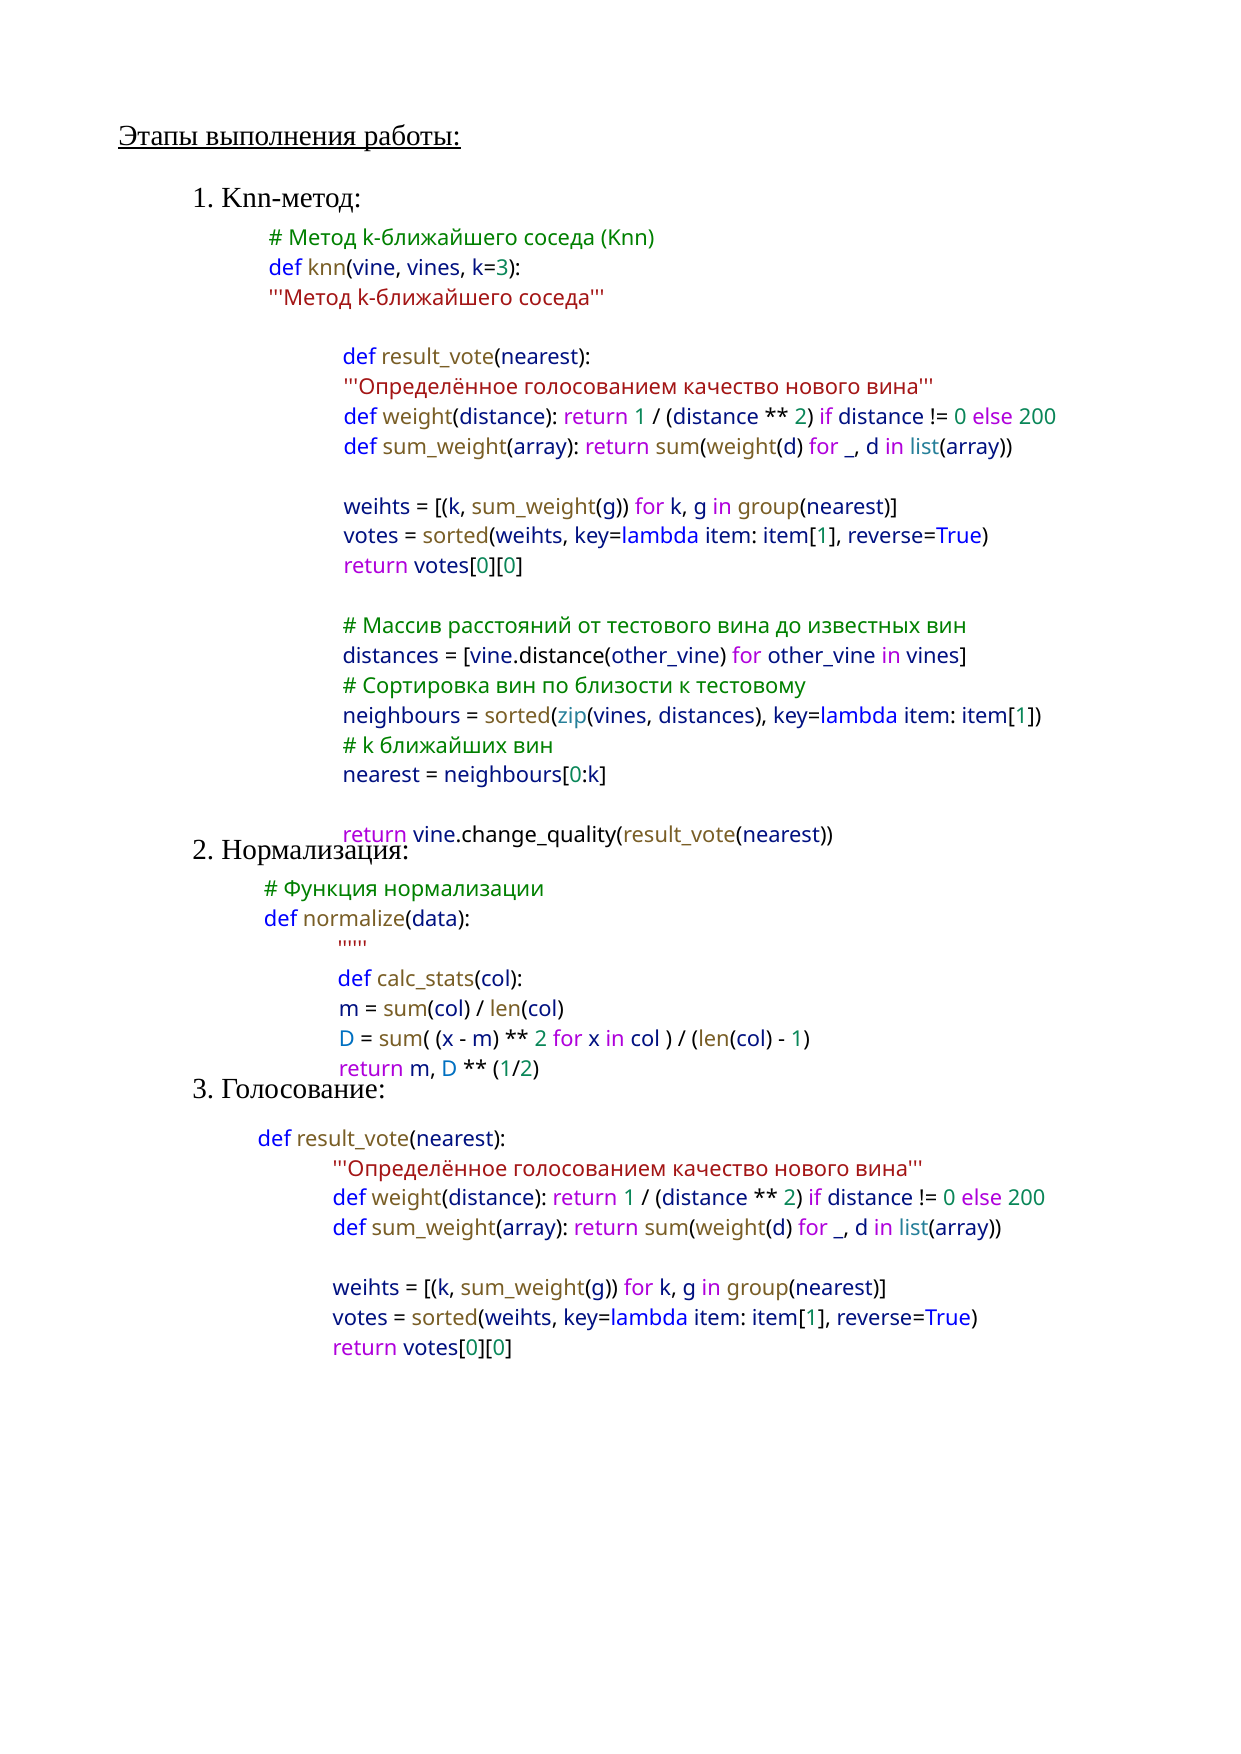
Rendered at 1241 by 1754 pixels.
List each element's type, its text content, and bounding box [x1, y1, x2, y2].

text 2. Нормализация: [118, 832, 1122, 866]
text 1. Knn-метод: [118, 180, 1122, 214]
text 3. Голосование: [118, 1072, 1122, 1105]
text Этапы выполнения работы: [118, 118, 1122, 152]
